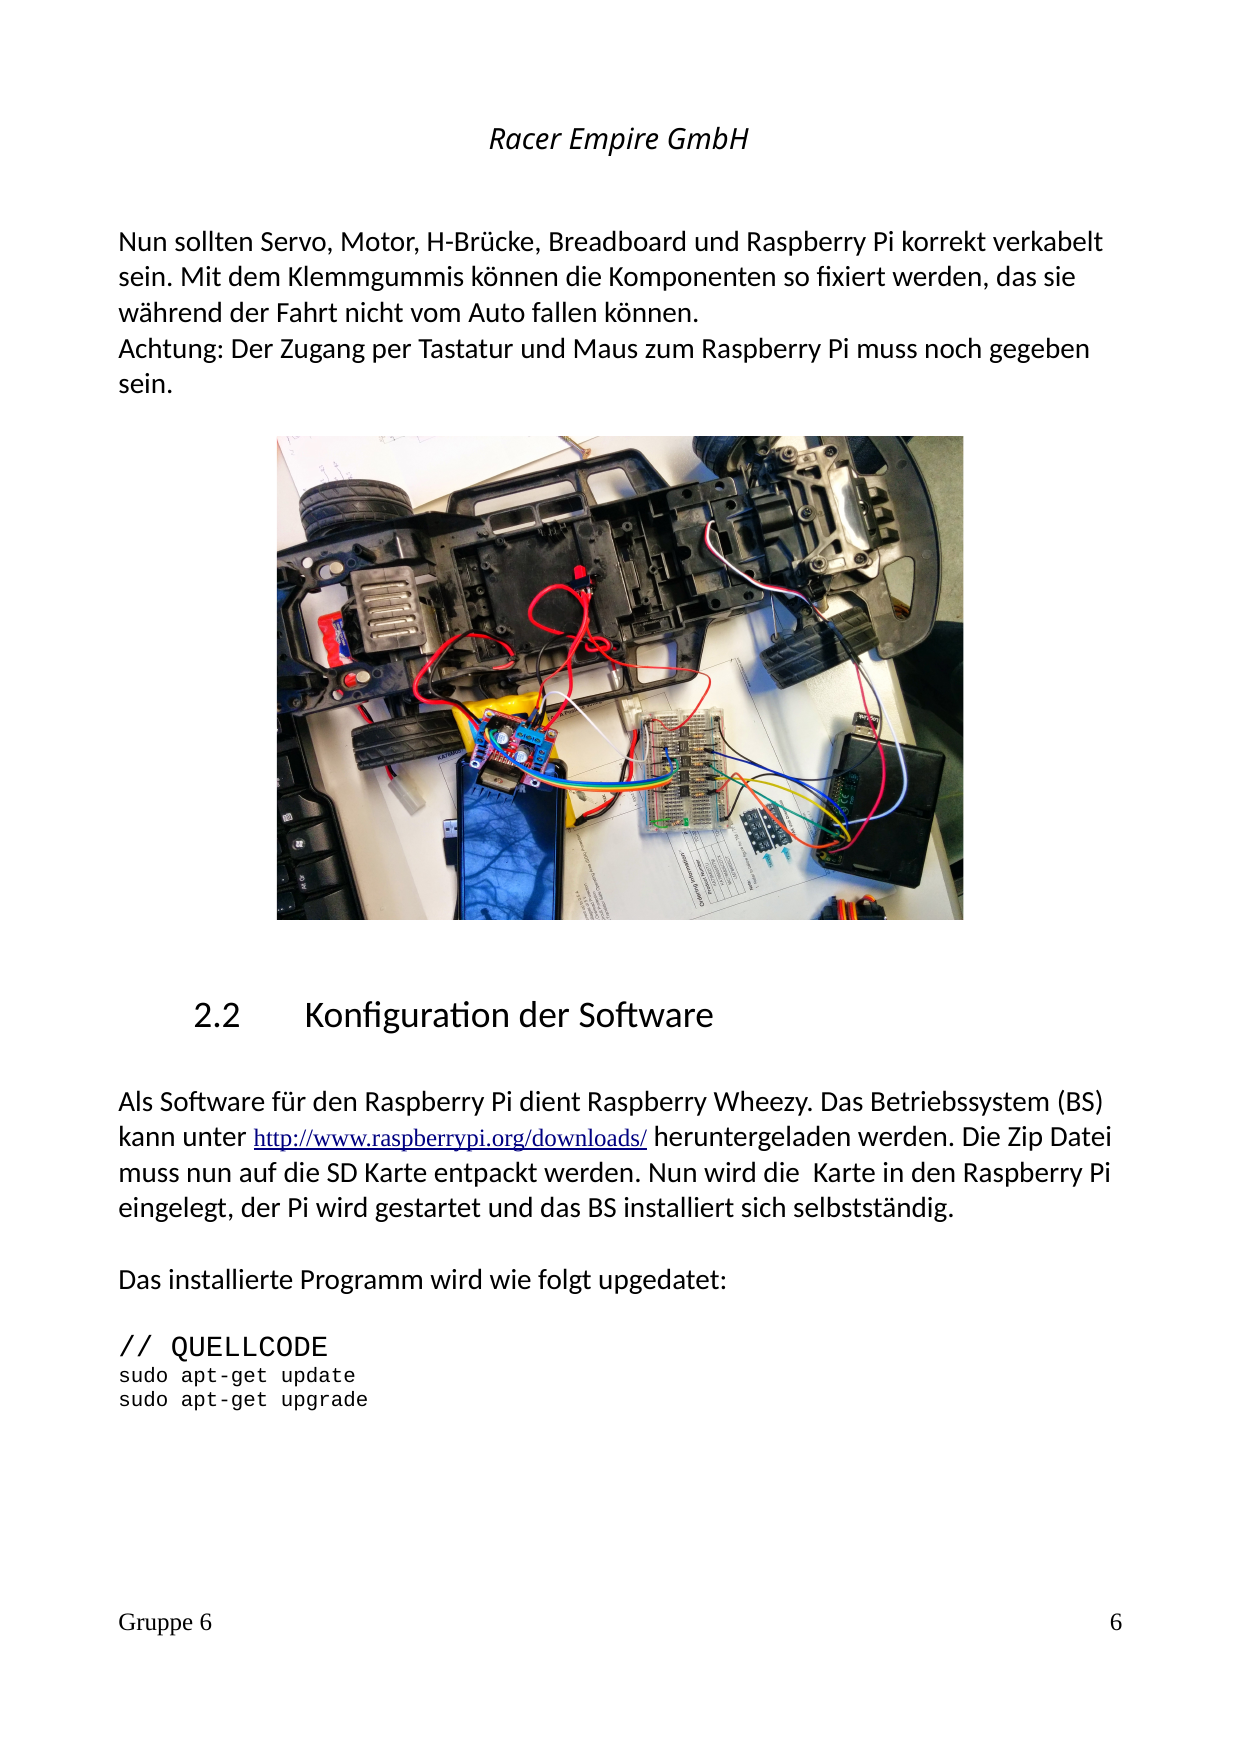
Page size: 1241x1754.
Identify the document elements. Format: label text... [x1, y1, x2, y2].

list Konfiguration der Software [193, 991, 1122, 1037]
picture [276, 436, 964, 920]
text Das installierte Programm wird wie folgt upgedatet: [118, 1261, 1122, 1296]
text Als Software für den Raspberry Pi dient Raspberry Wheezy. Das Betriebssystem (BS) kann unter http://www.raspberrypi.org/downloads/ heruntergeladen werden. Die Zip Datei muss nun auf die SD Karte entpackt werden. Nun wird die Karte in den Raspberry Pi eingelegt, der Pi wird gestartet und das BS installiert sich selbstständig. [118, 1083, 1122, 1225]
text sudo apt-get upgrade [118, 1389, 1122, 1412]
text Achtung: Der Zugang per Tastatur und Maus zum Raspberry Pi muss noch gegeben sein. [118, 330, 1122, 401]
text // QUELLCODE [118, 1332, 1122, 1365]
text sudo apt-get update [118, 1365, 1122, 1389]
text Nun sollten Servo, Motor, H-Brücke, Breadboard und Raspberry Pi korrekt verkabelt sein. Mit dem Klemmgummis können die Komponenten so fixiert werden, das sie während der Fahrt nicht vom Auto fallen können. [118, 223, 1122, 330]
